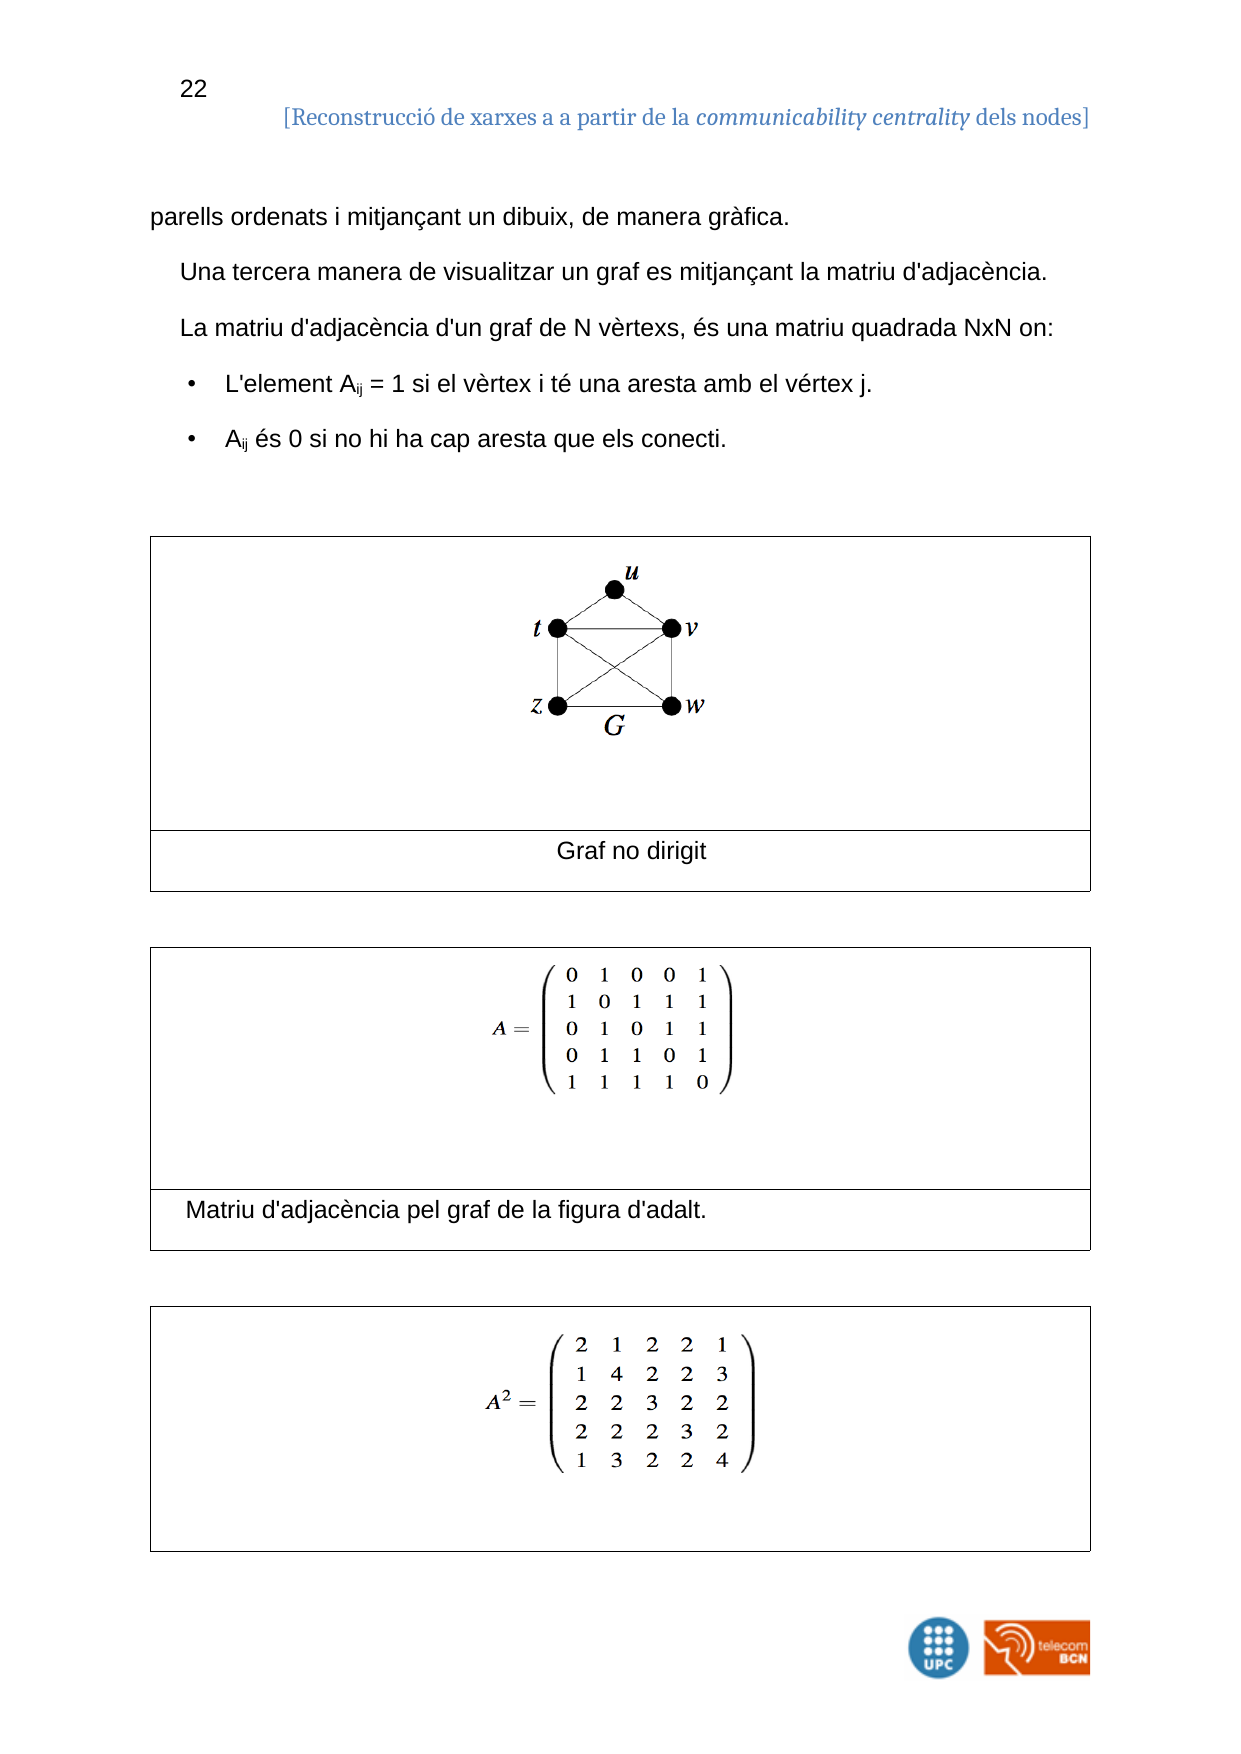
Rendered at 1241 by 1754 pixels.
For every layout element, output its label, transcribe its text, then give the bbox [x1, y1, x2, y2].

picture [450, 1311, 791, 1492]
picture [468, 952, 772, 1130]
table_header [151, 1307, 1090, 1551]
text parells ordenats i mitjançant un dibuix, de manera gràfica. [150, 202, 1090, 230]
text La matriu d'adjacència d'un graf de N vèrtexs, és una matriu quadrada NxN on: [150, 313, 1090, 342]
table_cell Matriu d'adjacència pel graf de la figura d'adalt. [151, 1190, 1090, 1250]
table_header [151, 537, 1090, 830]
list L'element Aij = 1 si el vèrtex i té una aresta amb el vértex j. [187, 368, 1090, 397]
list Aij és 0 si no hi ha cap aresta que els conecti. [187, 424, 1090, 453]
picture [472, 541, 768, 771]
picture [904, 1614, 1091, 1681]
text Una tercera manera de visualitzar un graf es mitjançant la matriu d'adjacència. [150, 257, 1090, 286]
table_cell Graf no dirigit [151, 831, 1090, 891]
table_header [151, 948, 1090, 1189]
